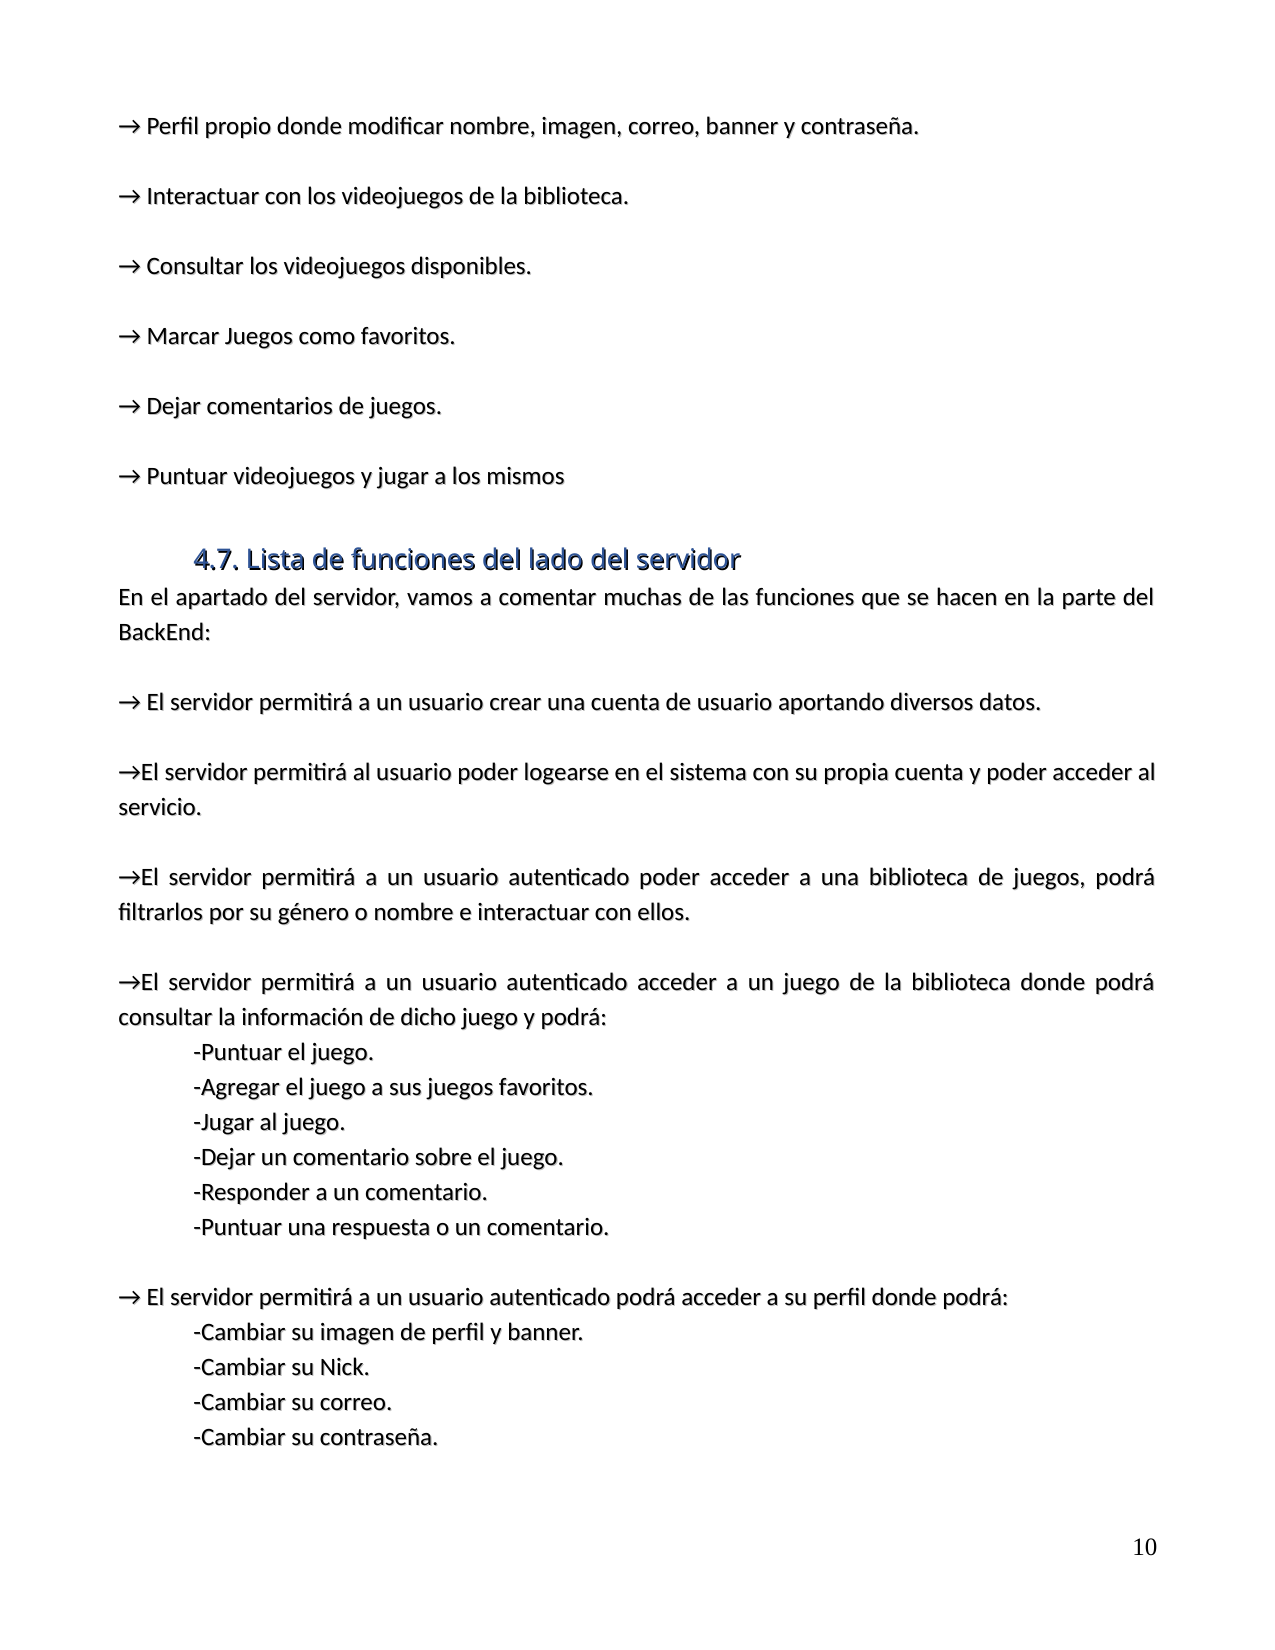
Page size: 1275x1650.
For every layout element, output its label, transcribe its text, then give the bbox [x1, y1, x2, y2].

text -Dejar un comentario sobre el juego. [118, 1141, 1157, 1171]
text →El servidor permitirá a un usuario autenticado acceder a un juego de la biblioteca donde podrá consultar la información de dicho juego y podrá: [118, 966, 1157, 1031]
text → Perfil propio donde modificar nombre, imagen, correo, banner y contraseña. [118, 110, 1157, 141]
text -Agregar el juego a sus juegos favoritos. [118, 1071, 1157, 1101]
text -Cambiar su imagen de perfil y banner. [118, 1316, 1157, 1346]
text → El servidor permitirá a un usuario crear una cuenta de usuario aportando diversos datos. [118, 686, 1157, 716]
text →El servidor permitirá a un usuario autenticado poder acceder a una biblioteca de juegos, podrá filtrarlos por su género o nombre e interactuar con ellos. [118, 861, 1157, 926]
text -Responder a un comentario. [118, 1176, 1157, 1206]
text -Cambiar su correo. [118, 1386, 1157, 1416]
text → Dejar comentarios de juegos. [118, 390, 1157, 421]
text -Puntuar el juego. [118, 1036, 1157, 1066]
text En el apartado del servidor, vamos a comentar muchas de las funciones que se hacen en la parte del BackEnd: [118, 581, 1157, 646]
text → Puntuar videojuegos y jugar a los mismos [118, 460, 1157, 491]
text → El servidor permitirá a un usuario autenticado podrá acceder a su perfil donde podrá: [118, 1281, 1157, 1311]
text -Cambiar su contraseña. [118, 1421, 1157, 1451]
text -Cambiar su Nick. [118, 1351, 1157, 1381]
text → Consultar los videojuegos disponibles. [118, 250, 1157, 281]
text -Jugar al juego. [118, 1106, 1157, 1136]
text →El servidor permitirá al usuario poder logearse en el sistema con su propia cuenta y poder acceder al servicio. [118, 756, 1157, 821]
subtitle 4.7. Lista de funciones del lado del servidor [118, 532, 1157, 578]
text → Interactuar con los videojuegos de la biblioteca. [118, 180, 1157, 211]
text → Marcar Juegos como favoritos. [118, 320, 1157, 351]
text -Puntuar una respuesta o un comentario. [118, 1211, 1157, 1241]
